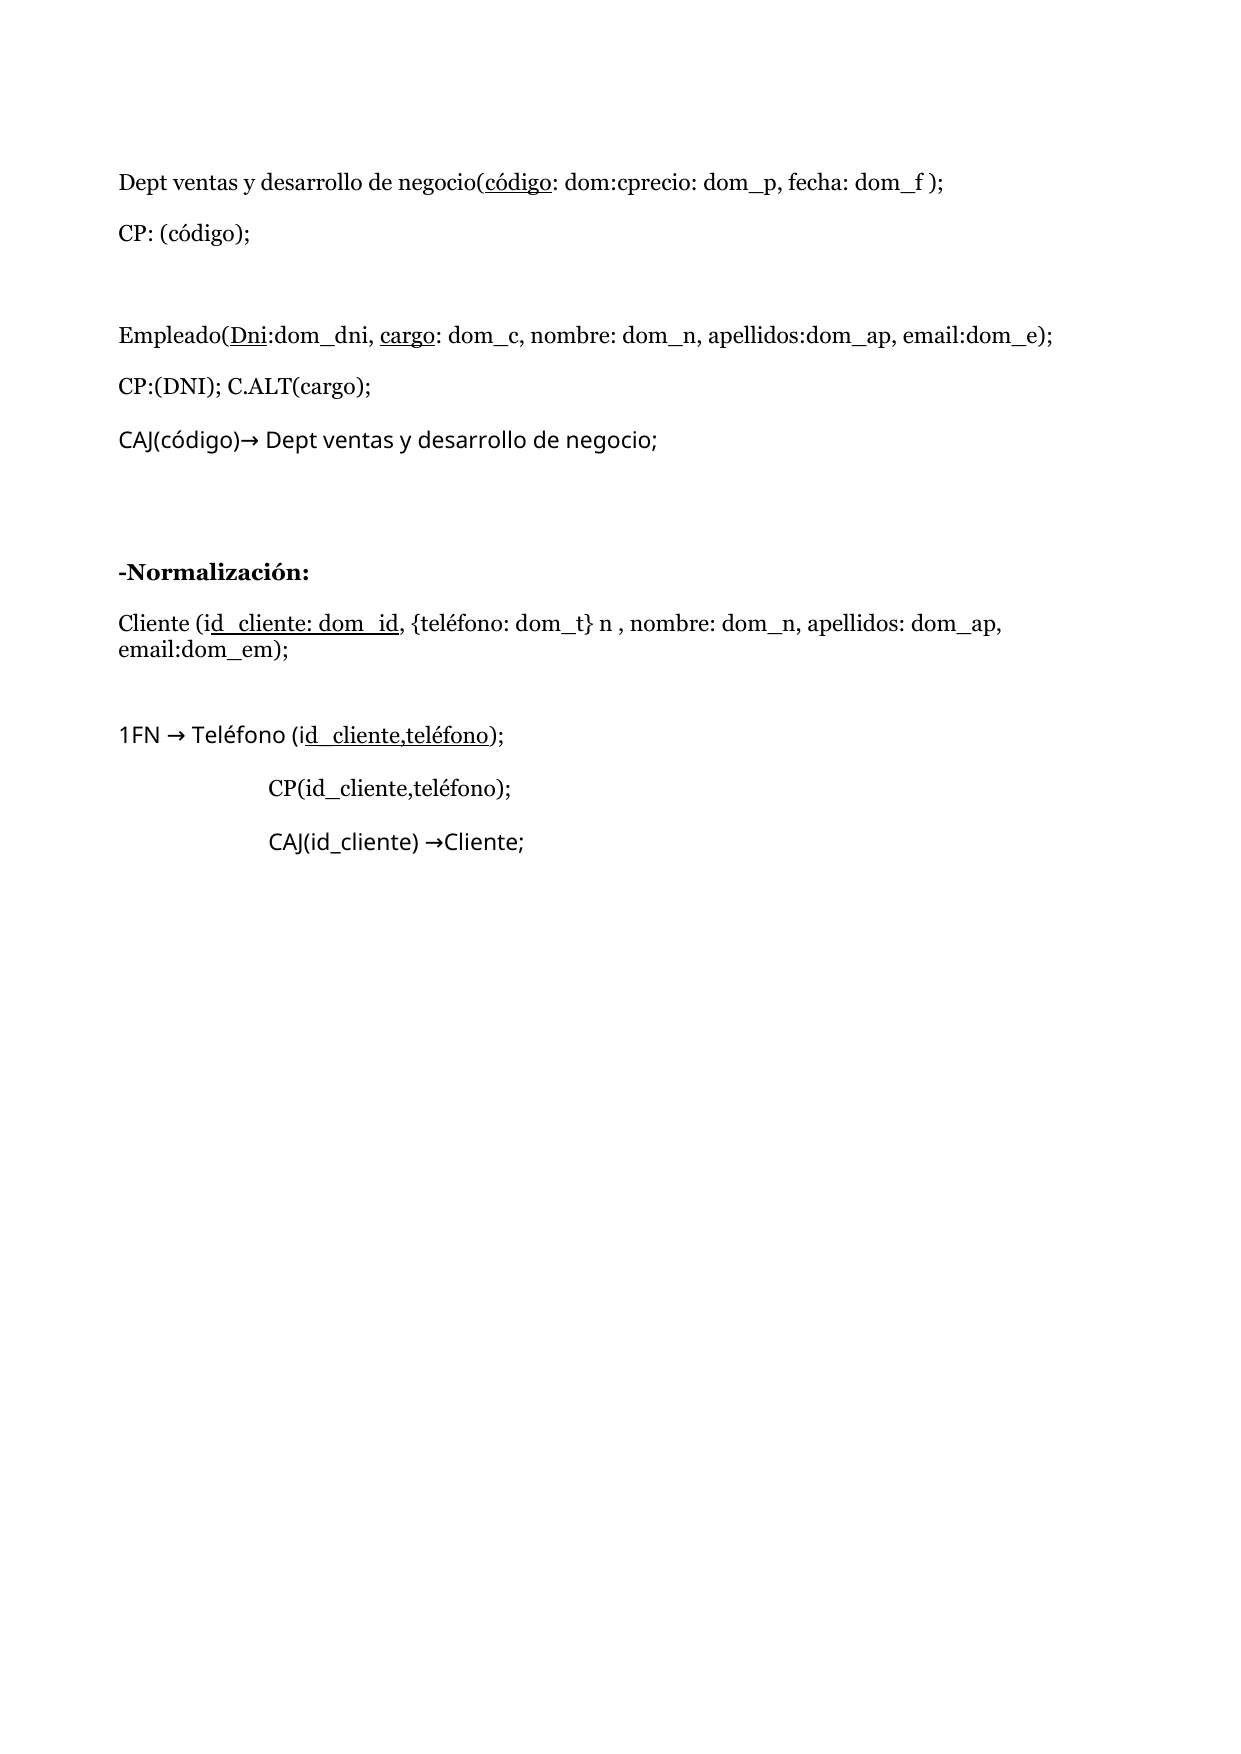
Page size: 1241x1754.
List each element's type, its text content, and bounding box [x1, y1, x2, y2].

text Empleado(Dni:dom_dni, cargo: dom_c, nombre: dom_n, apellidos:dom_ap, email:dom_e); [118, 322, 1122, 348]
text CP:(DNI); C.ALT(cargo); [118, 373, 1122, 399]
text Cliente (id_cliente: dom_id, {teléfono: dom_t} n , nombre: dom_n, apellidos: dom_ap, email:dom_em); [118, 611, 1122, 663]
text CP: (código); [118, 220, 1122, 246]
text CAJ(código)→ Dept ventas y desarrollo de negocio; [118, 424, 1122, 456]
text CP(id_cliente,teléfono); [118, 775, 1122, 801]
text -Normalización: [118, 560, 1122, 586]
text 1FN → Teléfono (id_cliente,teléfono); [118, 688, 1122, 750]
text Dept ventas y desarrollo de negocio(código: dom:cprecio: dom_p, fecha: dom_f ); [118, 169, 1122, 195]
text CAJ(id_cliente) →Cliente; [118, 826, 1122, 858]
